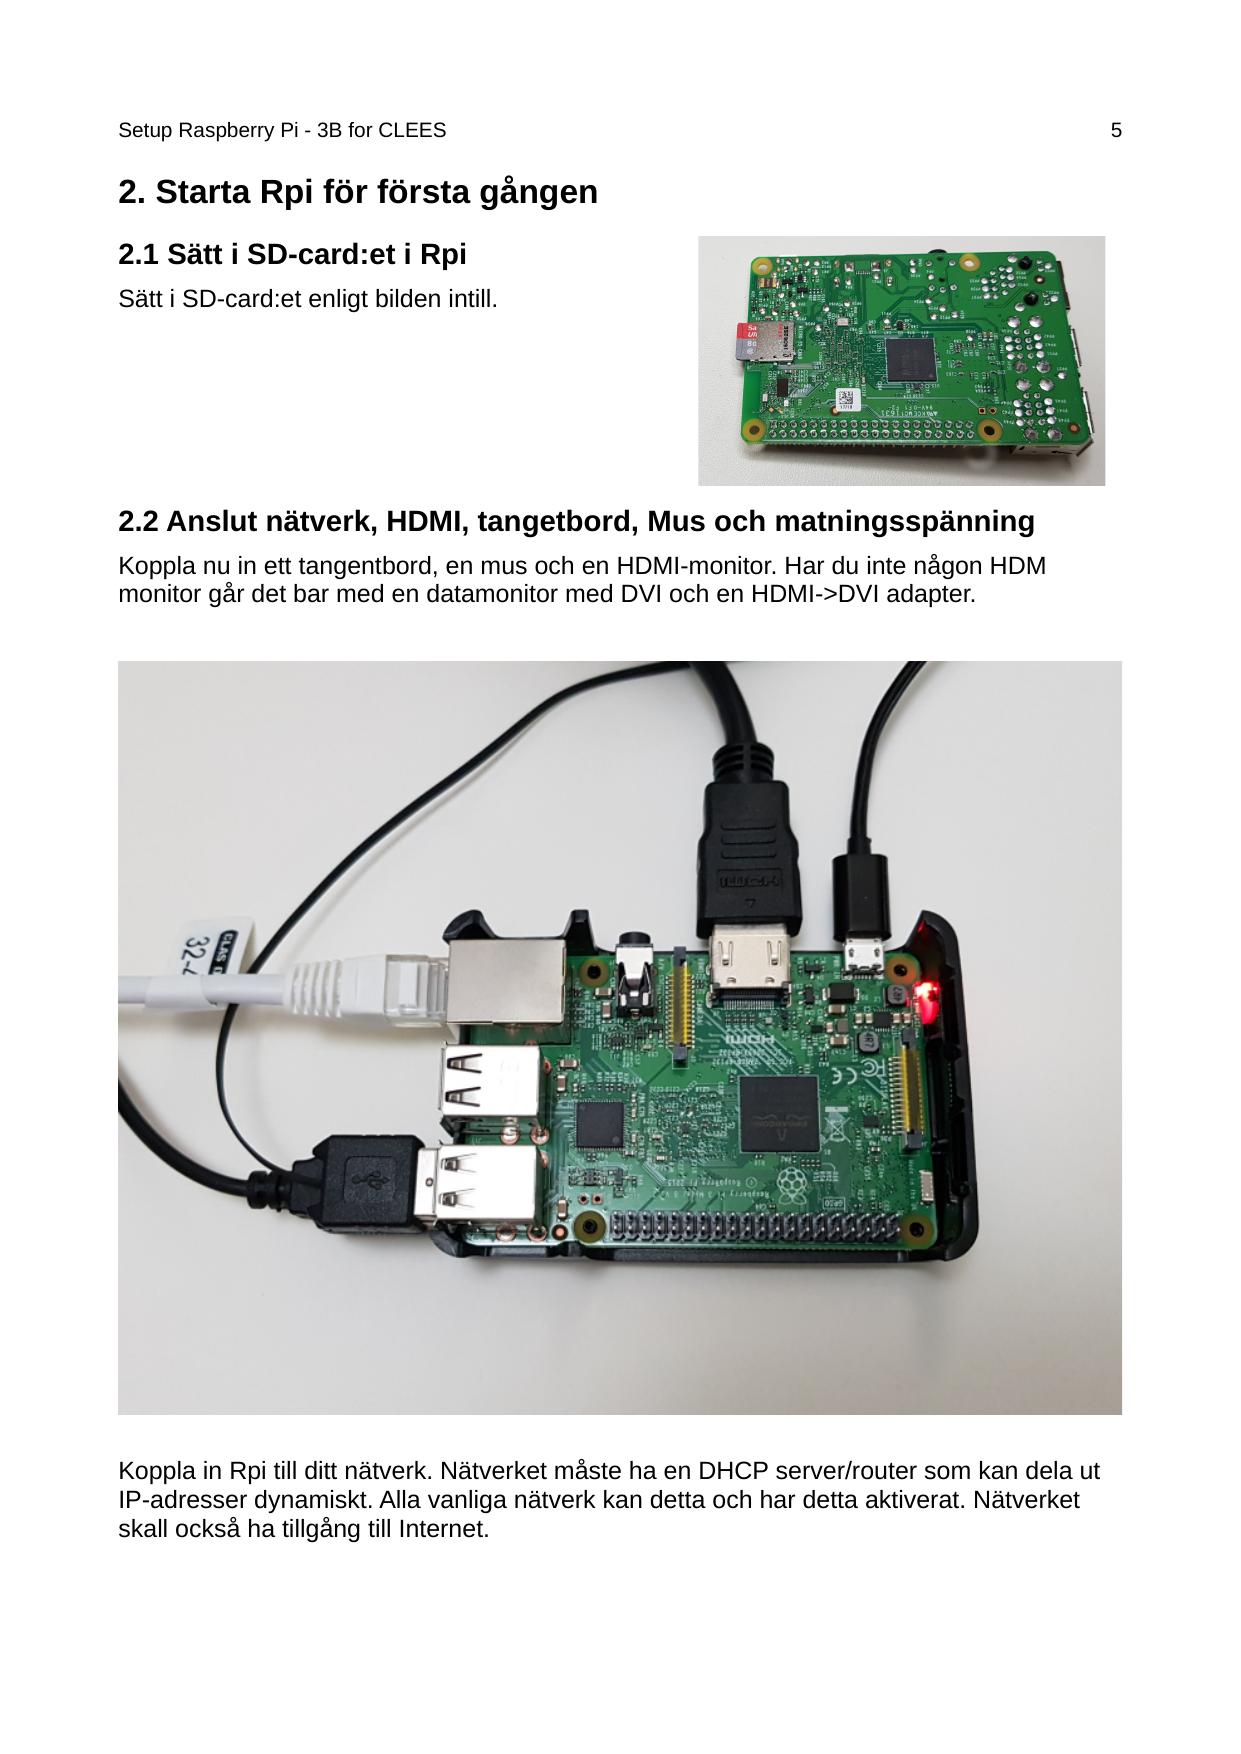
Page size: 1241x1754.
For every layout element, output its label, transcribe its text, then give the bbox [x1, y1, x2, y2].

subtitle [1106, 237, 1122, 271]
text Koppla in Rpi till ditt nätverk. Nätverket måste ha en DHCP server/router som kan dela ut IP-adresser dynamiskt. Alla vanliga nätverk kan detta och har detta aktiverat. Nätverket skall också ha tillgång till Internet. [118, 1456, 1122, 1542]
text Koppla nu in ett tangentbord, en mus och en HDMI-monitor. Har du inte någon HDM monitor går det bar med en datamonitor med DVI och en HDMI->DVI adapter. [118, 551, 1122, 608]
subtitle 2.1 Sätt i SD-card:et i Rpi [118, 237, 698, 271]
text Sätt i SD-card:et enligt bilden intill. [118, 283, 698, 312]
picture [118, 661, 1123, 1415]
subtitle 2. Starta Rpi för första gången [118, 172, 1122, 210]
picture [698, 236, 1106, 486]
subtitle 2.2 Anslut nätverk, HDMI, tangetbord, Mus och matningsspänning [118, 504, 1122, 538]
